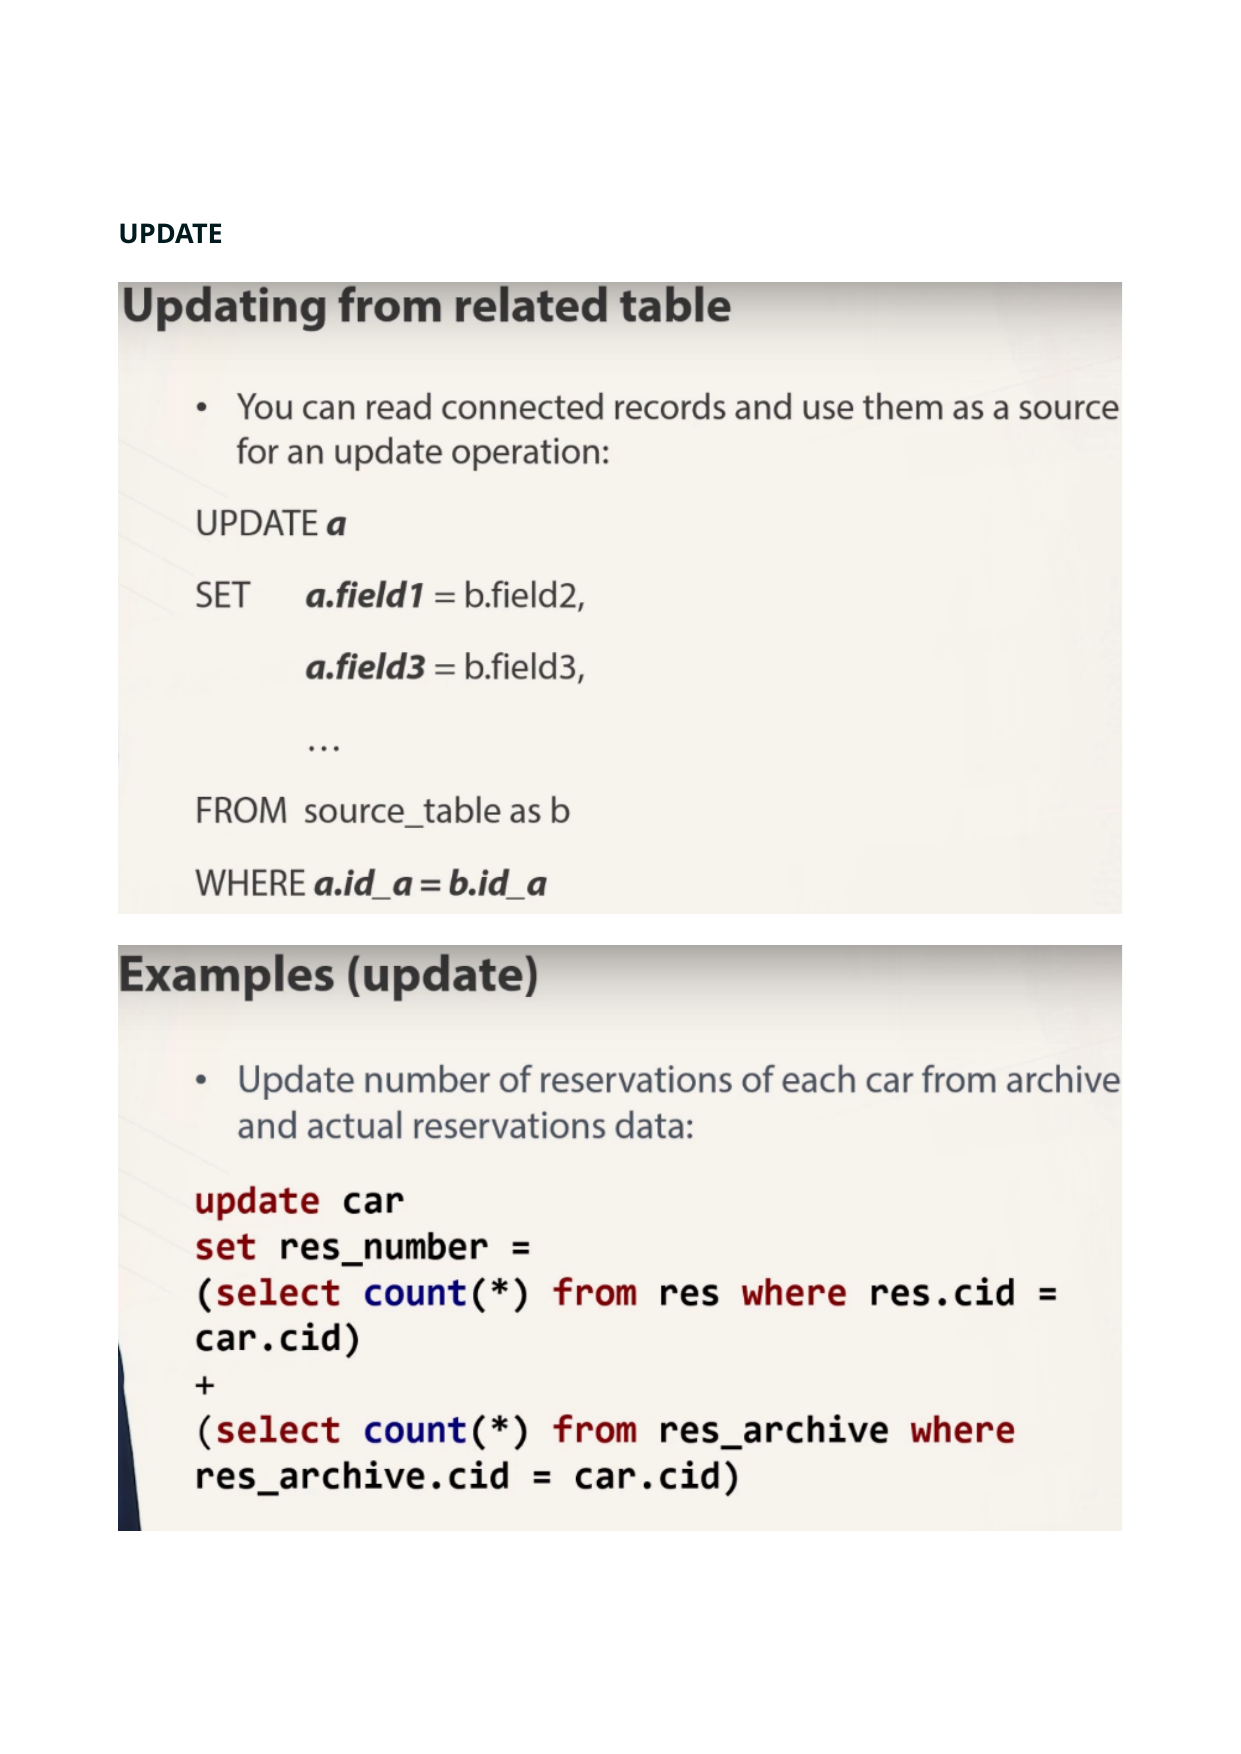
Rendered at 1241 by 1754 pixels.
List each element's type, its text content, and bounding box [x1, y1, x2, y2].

text UPDATE [118, 214, 1122, 251]
picture [118, 282, 1123, 914]
picture [118, 945, 1123, 1531]
